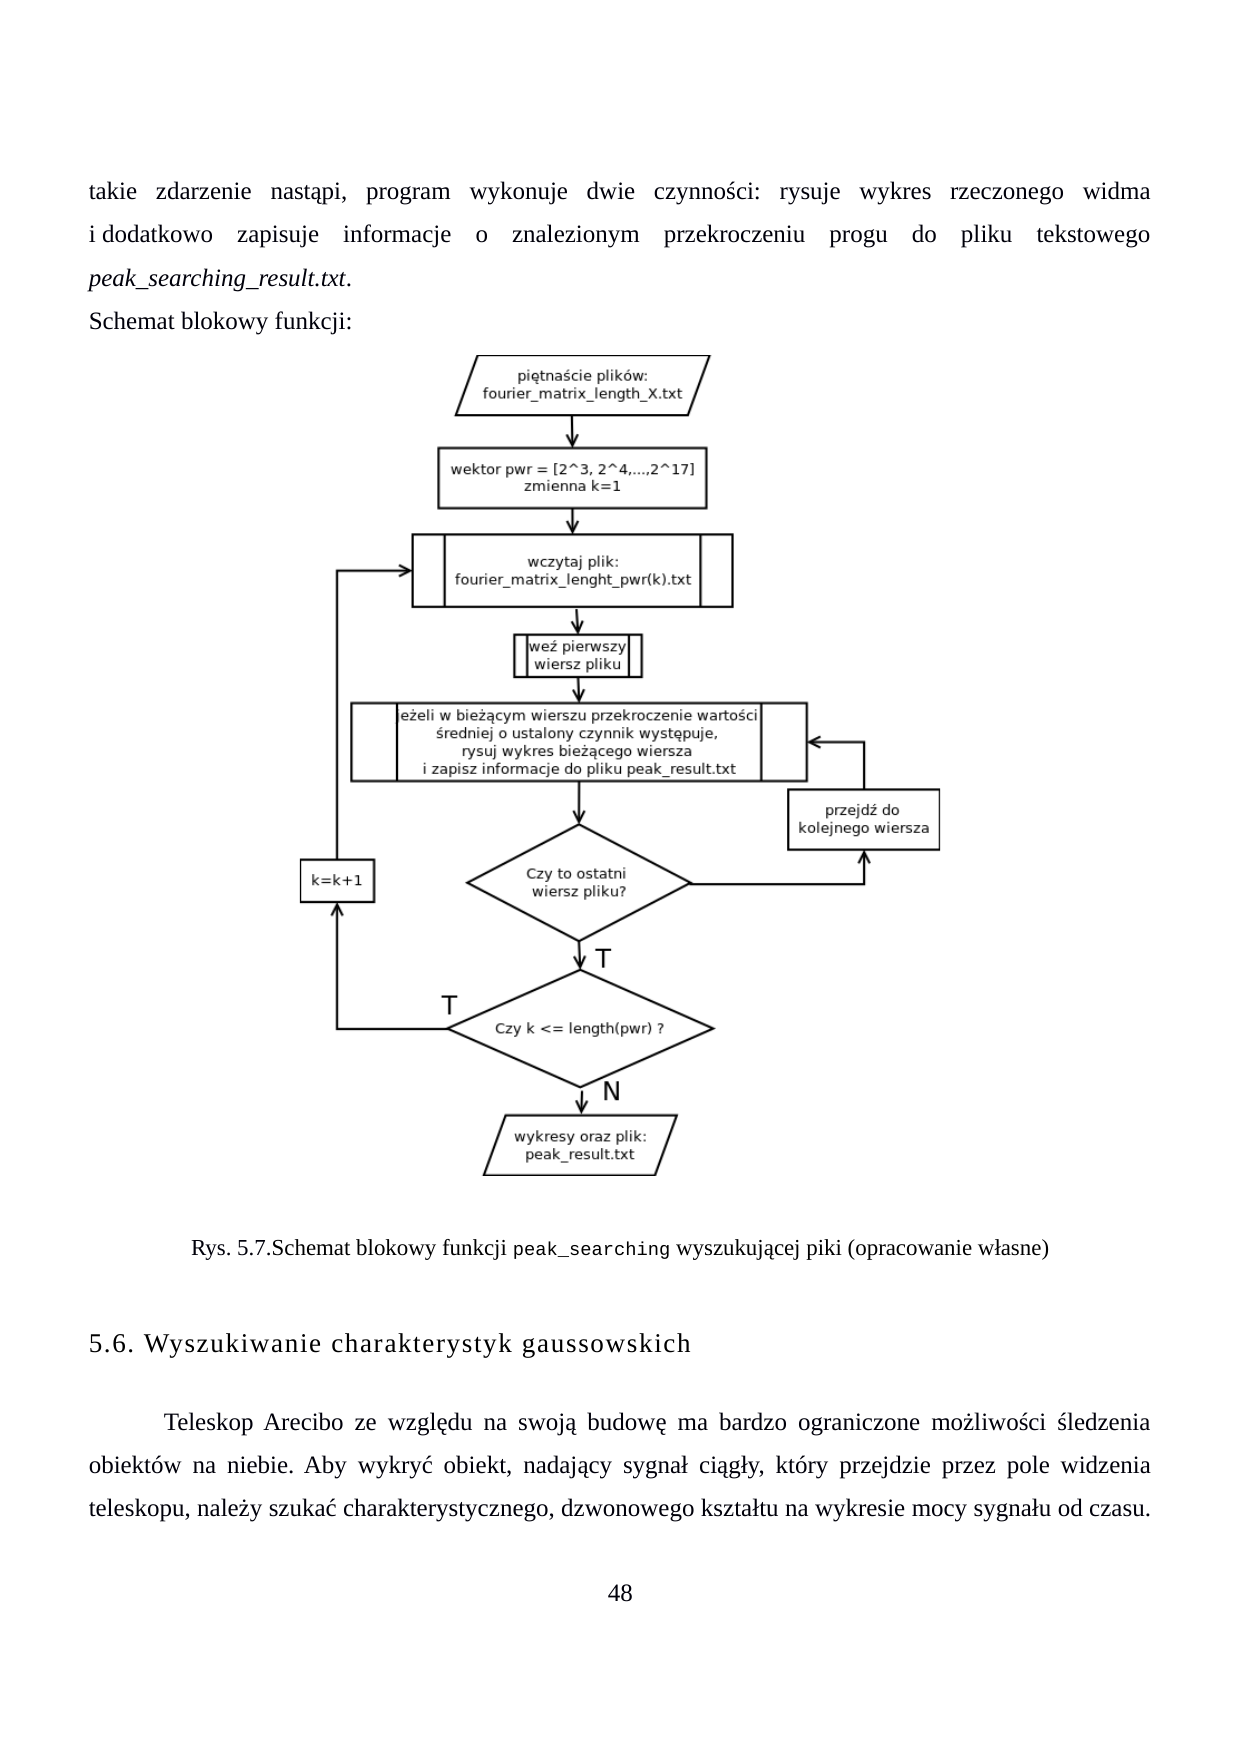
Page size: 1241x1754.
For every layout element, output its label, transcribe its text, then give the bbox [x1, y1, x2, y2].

text Schemat blokowy funkcji: [88, 306, 1152, 334]
text Rys. 5.7.Schemat blokowy funkcji peak_searching wyszukującej piki (opracowanie własne) [88, 1234, 1152, 1261]
subtitle 5.6. Wyszukiwanie charakterystyk gaussowskich [88, 1327, 1152, 1358]
text takie zdarzenie nastąpi, program wykonuje dwie czynności: rysuje wykres rzeczonego widma i dodatkowo zapisuje informacje o znalezionym przekroczeniu progu do pliku tekstowego peak_searching_result.txt. [88, 176, 1152, 291]
picture [299, 355, 941, 1168]
text Teleskop Arecibo ze względu na swoją budowę ma bardzo ograniczone możliwości śledzenia obiektów na niebie. Aby wykryć obiekt, nadający sygnał ciągły, który przejdzie przez pole widzenia teleskopu, należy szukać charakterystycznego, dzwonowego kształtu na wykresie mocy sygnału od czasu. [88, 1407, 1152, 1522]
